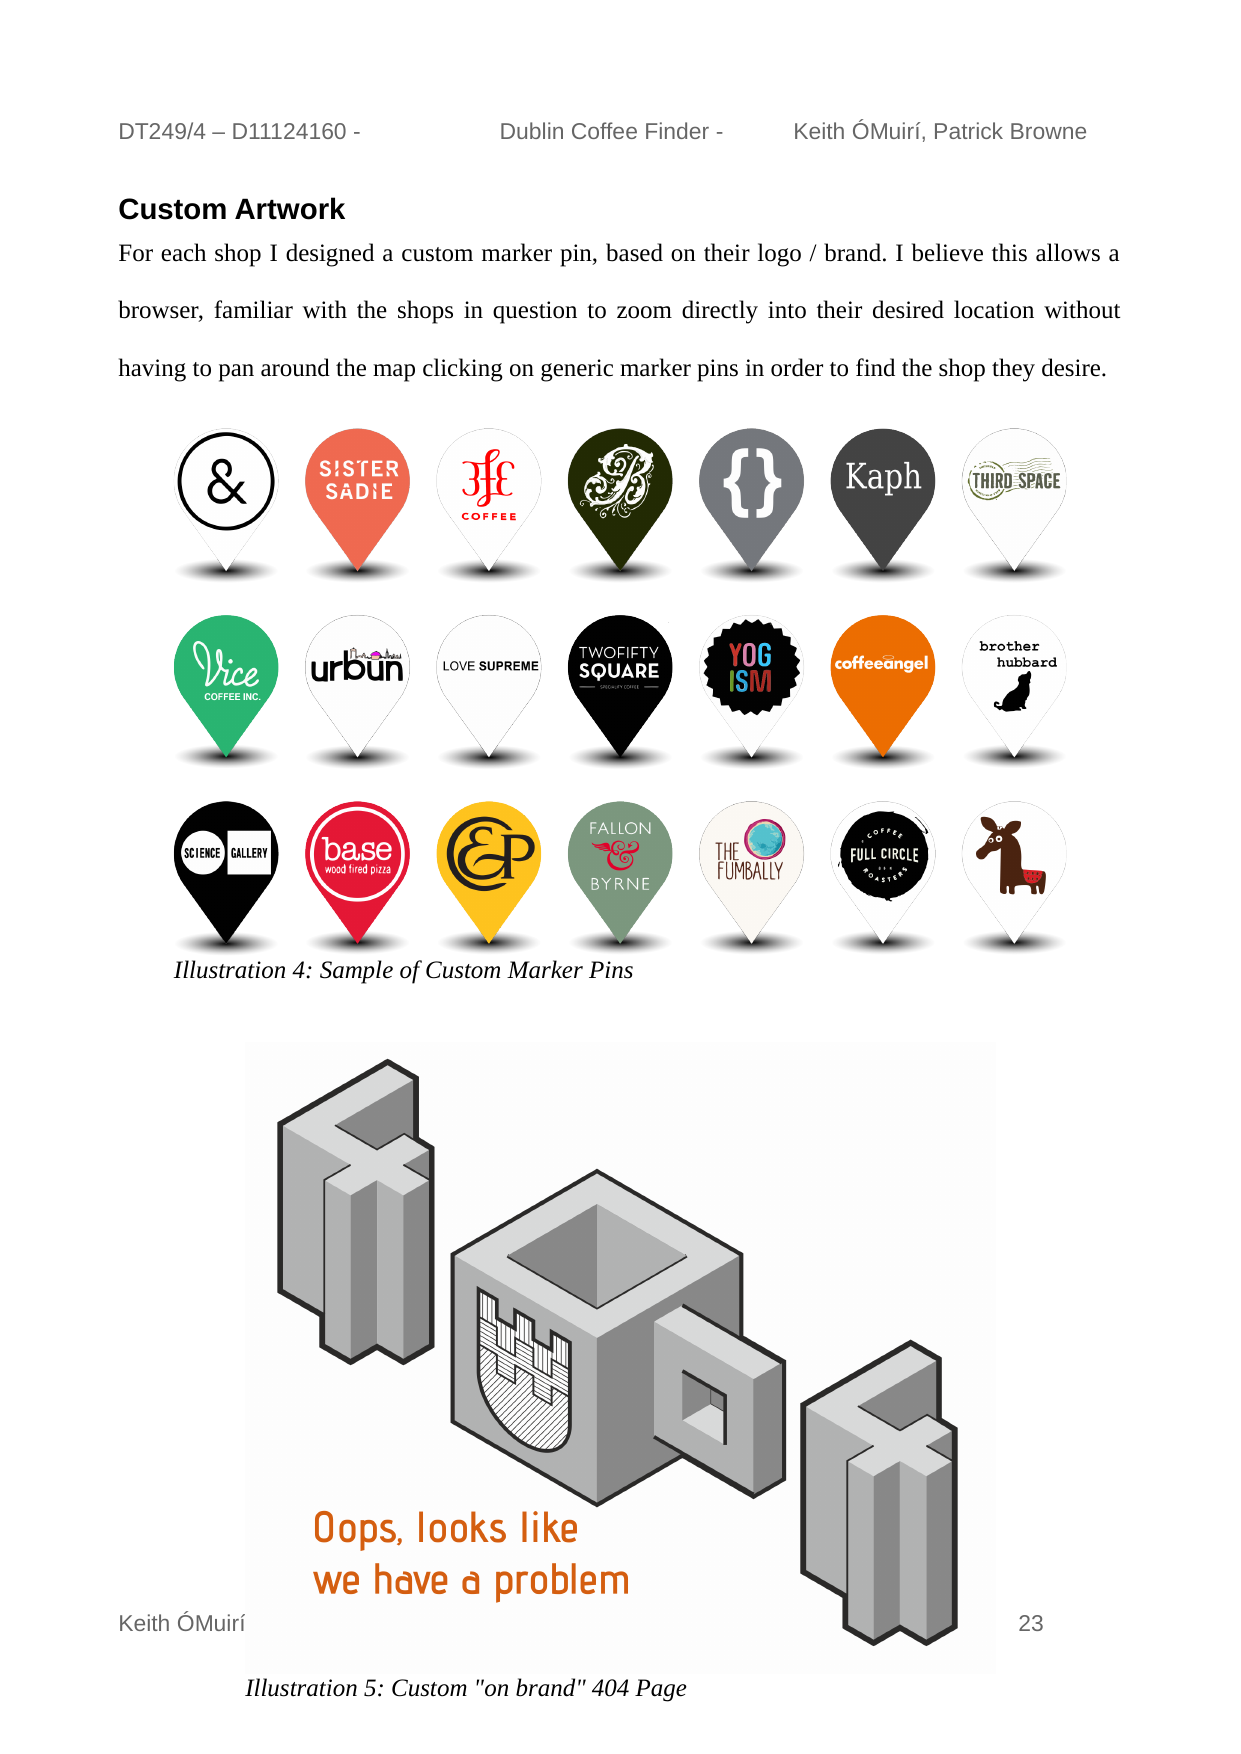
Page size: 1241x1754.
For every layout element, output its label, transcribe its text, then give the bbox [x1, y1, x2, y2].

picture [173, 428, 1067, 956]
subtitle Custom Artwork [118, 192, 1122, 225]
text Illustration 5: Custom "on brand" 404 Page [245, 1674, 995, 1702]
text For each shop I designed a custom marker pin, based on their logo / brand. I believe this allows a browser, familiar with the shops in question to zoom directly into their desired location without having to pan around the map clicking on generic marker pins in order to find the shop they desire. [118, 238, 1122, 382]
table_header [118, 410, 1122, 1029]
picture [245, 1042, 996, 1674]
